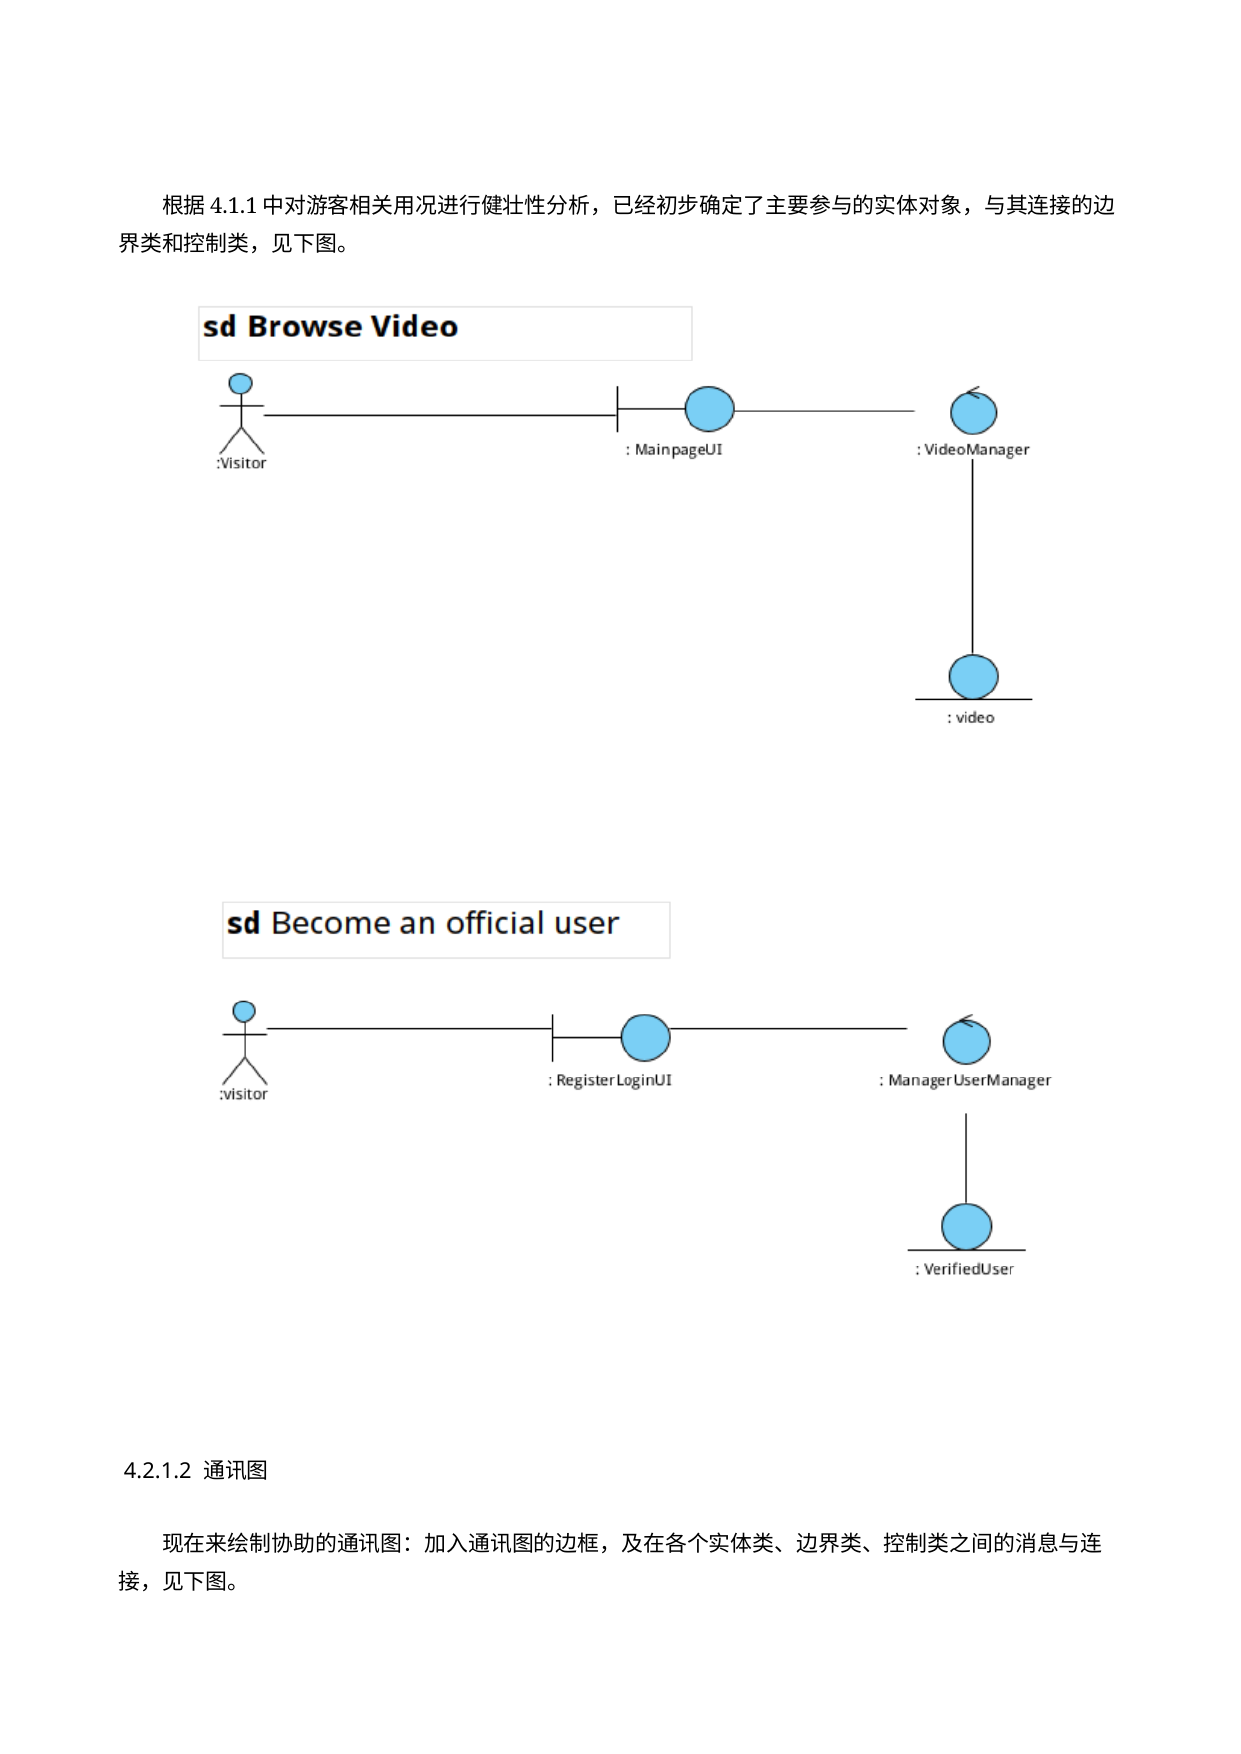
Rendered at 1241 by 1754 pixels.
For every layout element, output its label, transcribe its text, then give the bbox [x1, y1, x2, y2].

text 根据4.1.1中对游客相关用况进行健壮性分析，已经初步确定了主要参与的实体对象，与其连接的边界类和控制类，见下图。 [118, 188, 1122, 257]
subtitle 通讯图 [118, 1453, 1122, 1485]
picture [89, 270, 1151, 1310]
text 现在来绘制协助的通讯图：加入通讯图的边框，及在各个实体类、边界类、控制类之间的消息与连接，见下图。 [118, 1526, 1122, 1596]
